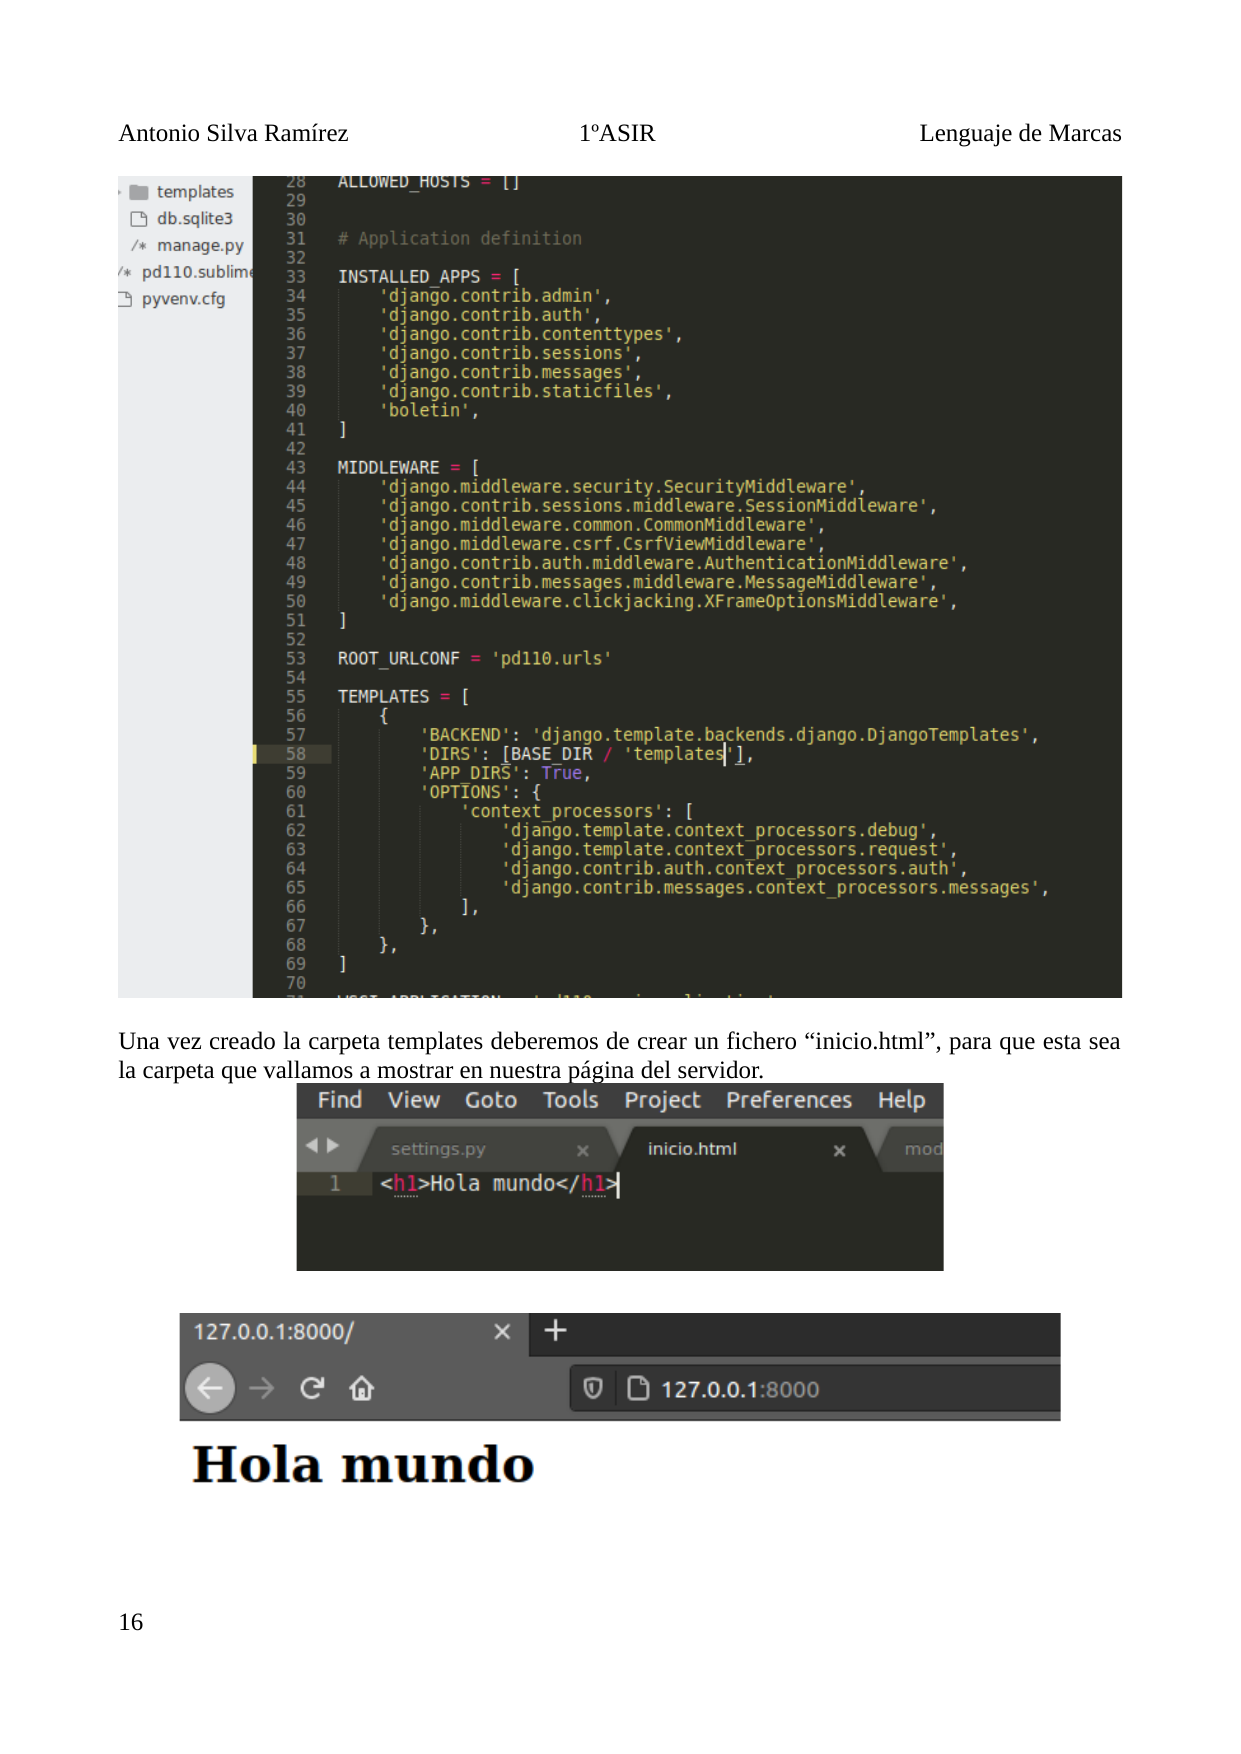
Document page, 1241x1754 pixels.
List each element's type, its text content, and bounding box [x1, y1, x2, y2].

picture [296, 1083, 944, 1271]
text Una vez creado la carpeta templates deberemos de crear un fichero “inicio.html”, para que esta sea la carpeta que vallamos a mostrar en nuestra página del servidor. [118, 1026, 1122, 1083]
picture [179, 1313, 1061, 1564]
picture [118, 176, 1123, 998]
